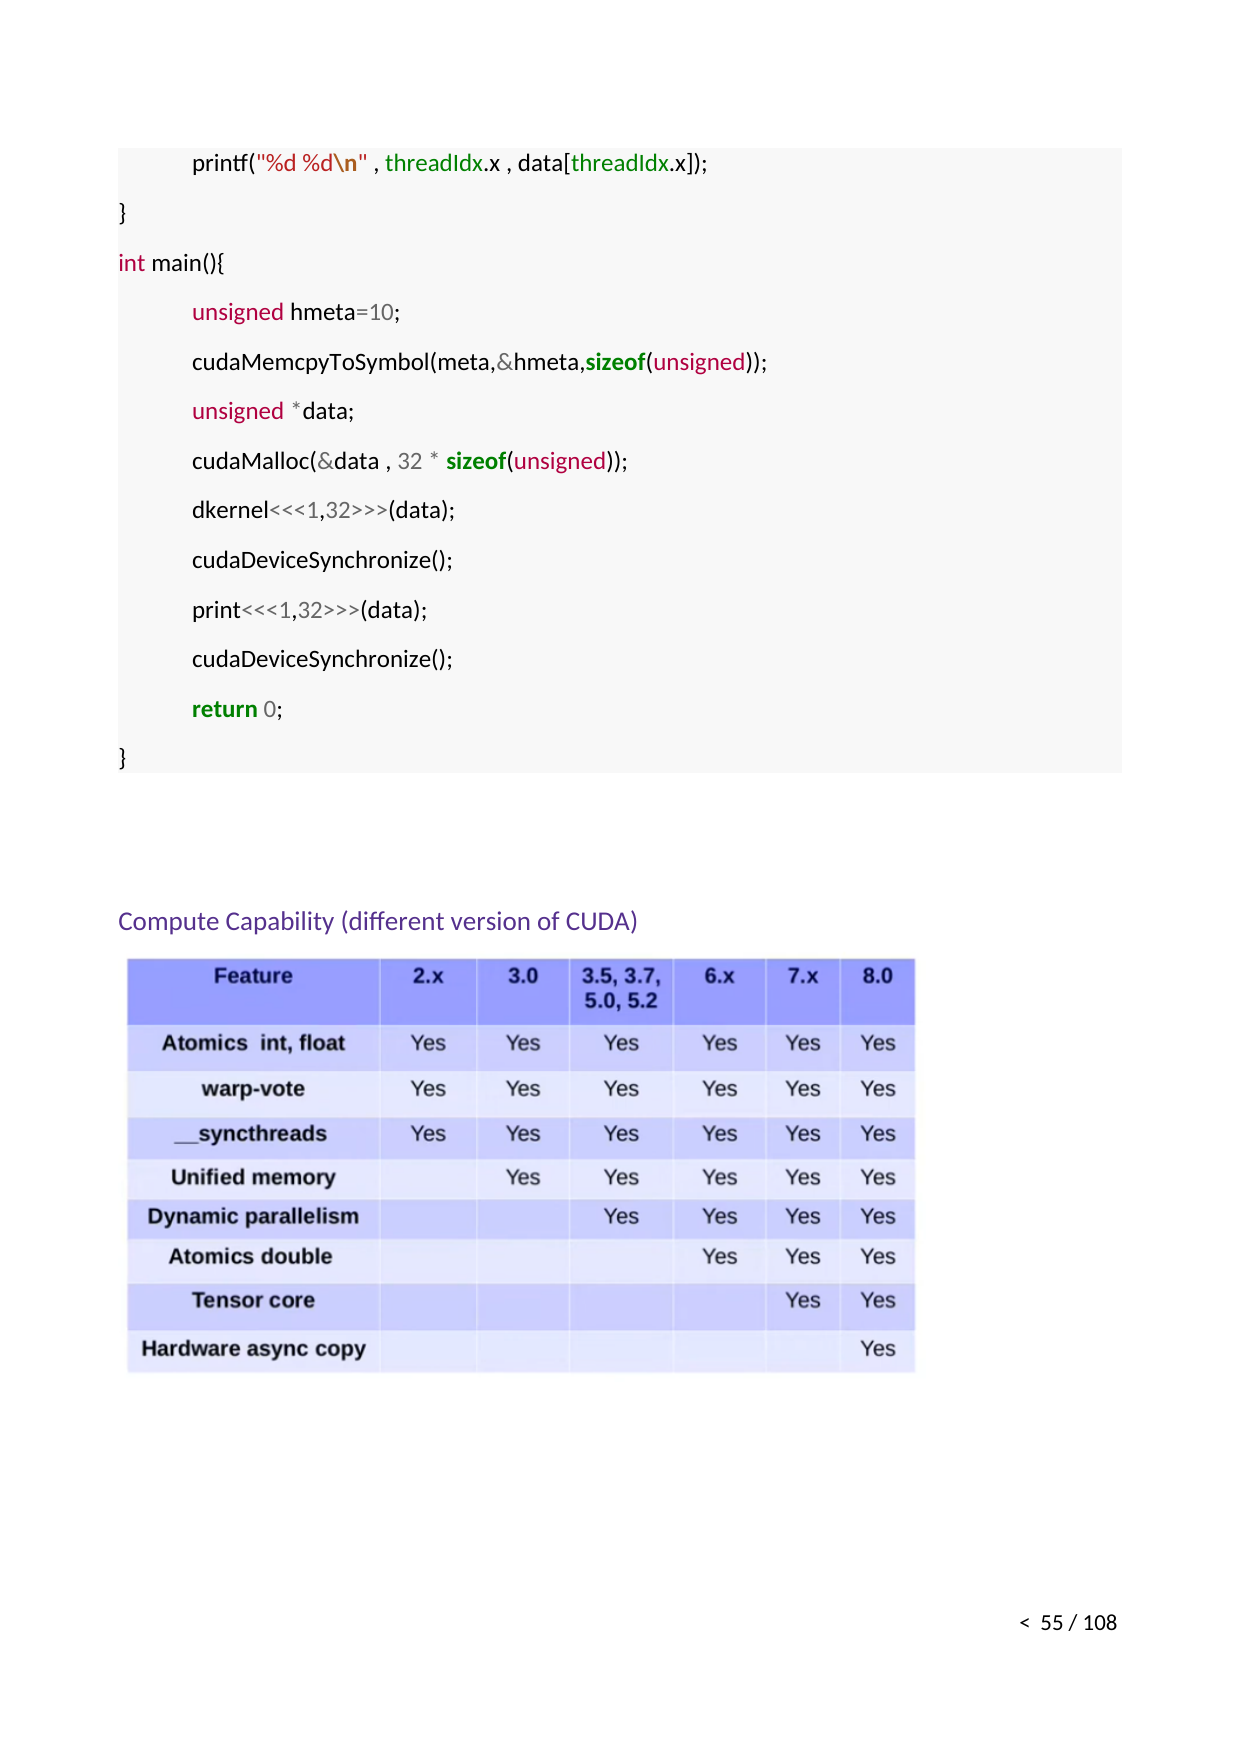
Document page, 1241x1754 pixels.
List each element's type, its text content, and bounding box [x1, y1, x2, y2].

text unsigned hmeta=10; [118, 296, 1122, 327]
text return 0; [118, 693, 1122, 723]
text dkernel<<<1,32>>>(data); [118, 495, 1122, 525]
text int main(){ [118, 247, 1122, 277]
subtitle Compute Capability (different version of CUDA) [118, 904, 1122, 937]
text print<<<1,32>>>(data); [118, 594, 1122, 624]
text printf("%d %d\n" , threadIdx.x , data[threadIdx.x]); [118, 148, 1122, 178]
text } [118, 197, 1122, 228]
text } [118, 743, 1122, 773]
text cudaDeviceSynchronize(); [118, 544, 1122, 575]
text cudaMalloc(&data , 32 * sizeof(unsigned)); [118, 445, 1122, 476]
text unsigned *data; [118, 396, 1122, 426]
text cudaDeviceSynchronize(); [118, 643, 1122, 674]
picture [118, 951, 926, 1382]
text cudaMemcpyToSymbol(meta,&hmeta,sizeof(unsigned)); [118, 346, 1122, 376]
